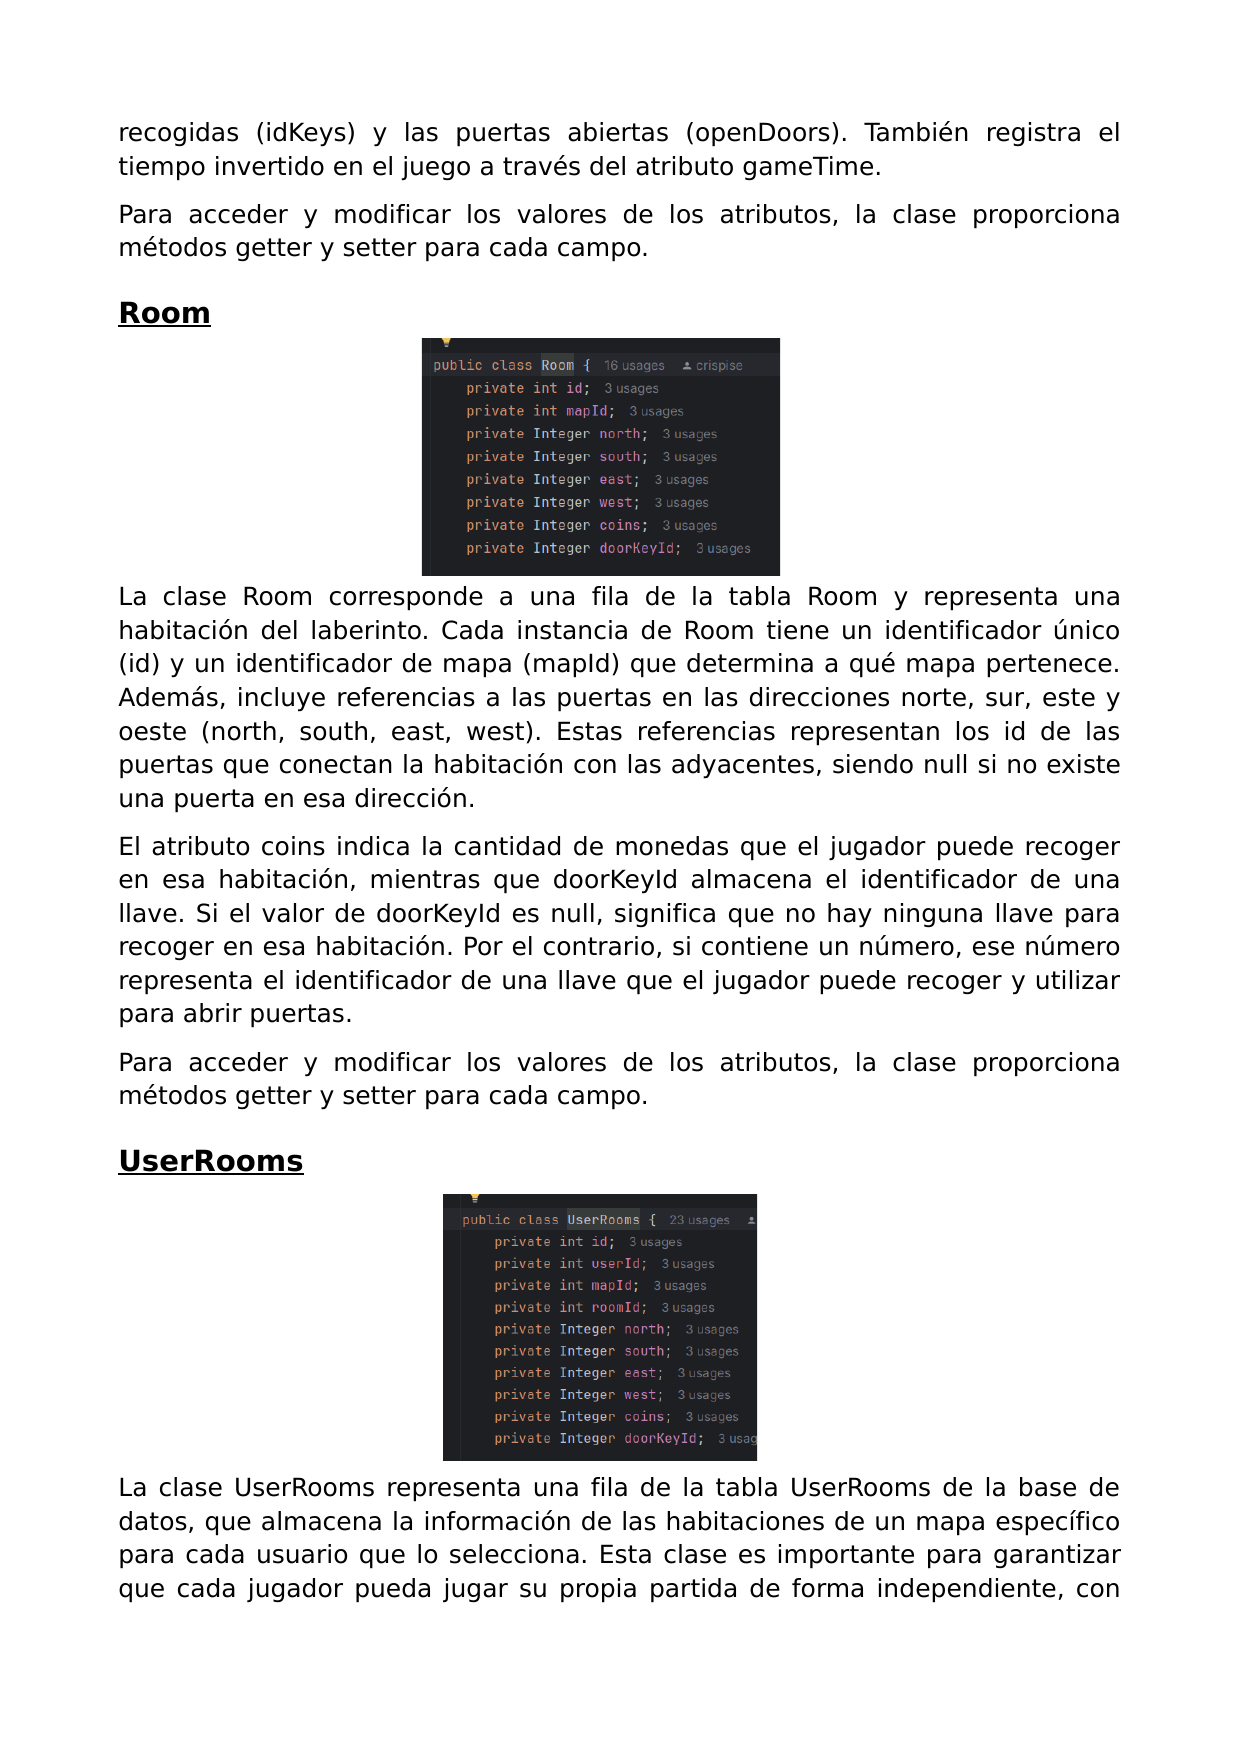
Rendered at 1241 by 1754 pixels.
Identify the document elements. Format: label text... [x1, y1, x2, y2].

text Para acceder y modificar los valores de los atributos, la clase proporciona métodos getter y setter para cada campo. [118, 200, 1122, 262]
picture [443, 1194, 758, 1461]
subtitle UserRooms [118, 1144, 1122, 1178]
text La clase Room corresponde a una fila de la tabla Room y representa una habitación del laberinto. Cada instancia de Room tiene un identificador único (id) y un identificador de mapa (mapId) que determina a qué mapa pertenece. Además, incluye referencias a las puertas en las direcciones norte, sur, este y oeste (north, south, east, west). Estas referencias representan los id de las puertas que conectan la habitación con las adyacentes, siendo null si no existe una puerta en esa dirección. [118, 583, 1122, 813]
subtitle Room [118, 296, 1122, 330]
text Para acceder y modificar los valores de los atributos, la clase proporciona métodos getter y setter para cada campo. [118, 1048, 1122, 1111]
text El atributo coins indica la cantidad de monedas que el jugador puede recoger en esa habitación, mientras que doorKeyId almacena el identificador de una llave. Si el valor de doorKeyId es null, significa que no hay ninguna llave para recoger en esa habitación. Por el contrario, si contiene un número, ese número representa el identificador de una llave que el jugador puede recoger y utilizar para abrir puertas. [118, 832, 1122, 1029]
picture [421, 338, 780, 576]
text recogidas (idKeys) y las puertas abiertas (openDoors). También registra el tiempo invertido en el juego a través del atributo gameTime. [118, 118, 1122, 181]
text La clase UserRooms representa una fila de la tabla UserRooms de la base de datos, que almacena la información de las habitaciones de un mapa específico para cada usuario que lo selecciona. Esta clase es importante para garantizar que cada jugador pueda jugar su propia partida de forma independiente, con [118, 1474, 1122, 1603]
